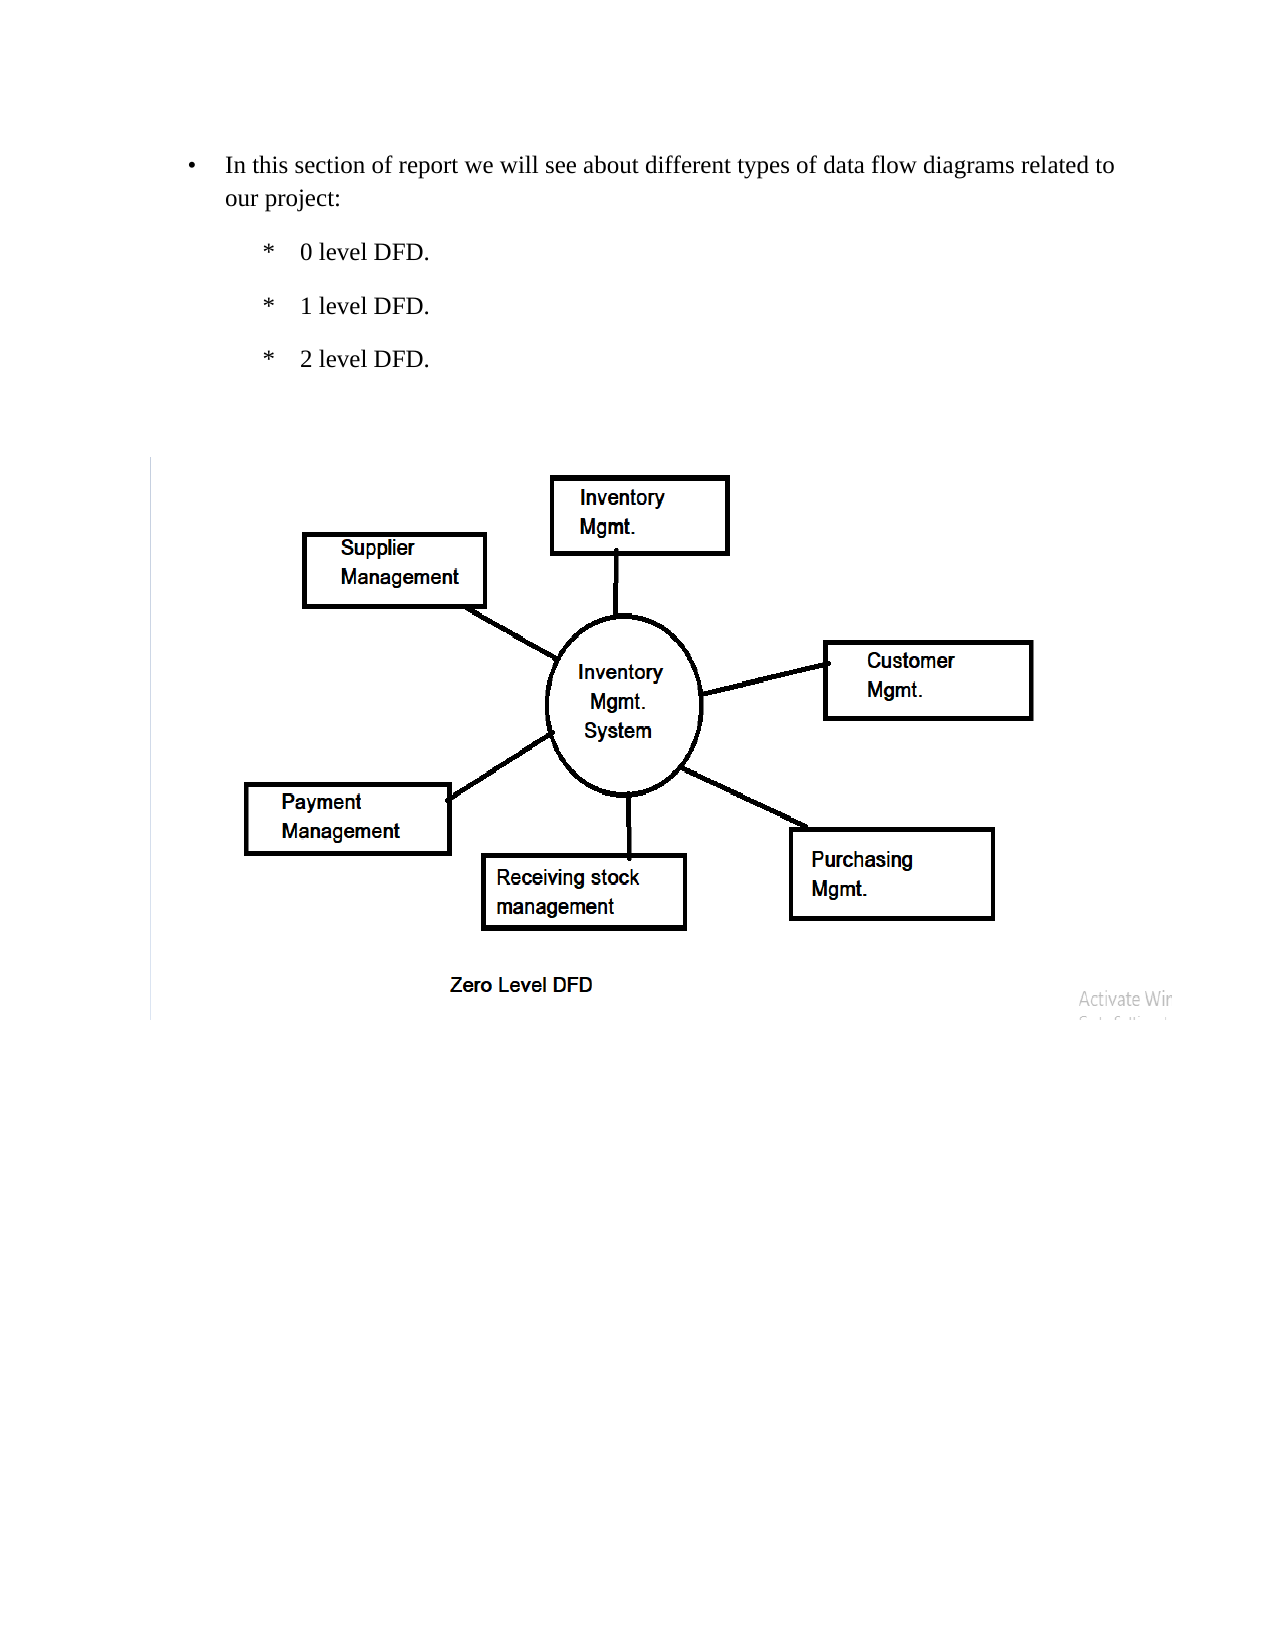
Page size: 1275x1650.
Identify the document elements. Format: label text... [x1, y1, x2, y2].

list 1 level DFD. [262, 291, 1125, 319]
picture [150, 457, 1172, 1020]
list 2 level DFD. [262, 344, 1125, 373]
list 0 level DFD. [262, 237, 1125, 266]
list In this section of report we will see about different types of data flow diagrams related to our project: [187, 150, 1125, 212]
